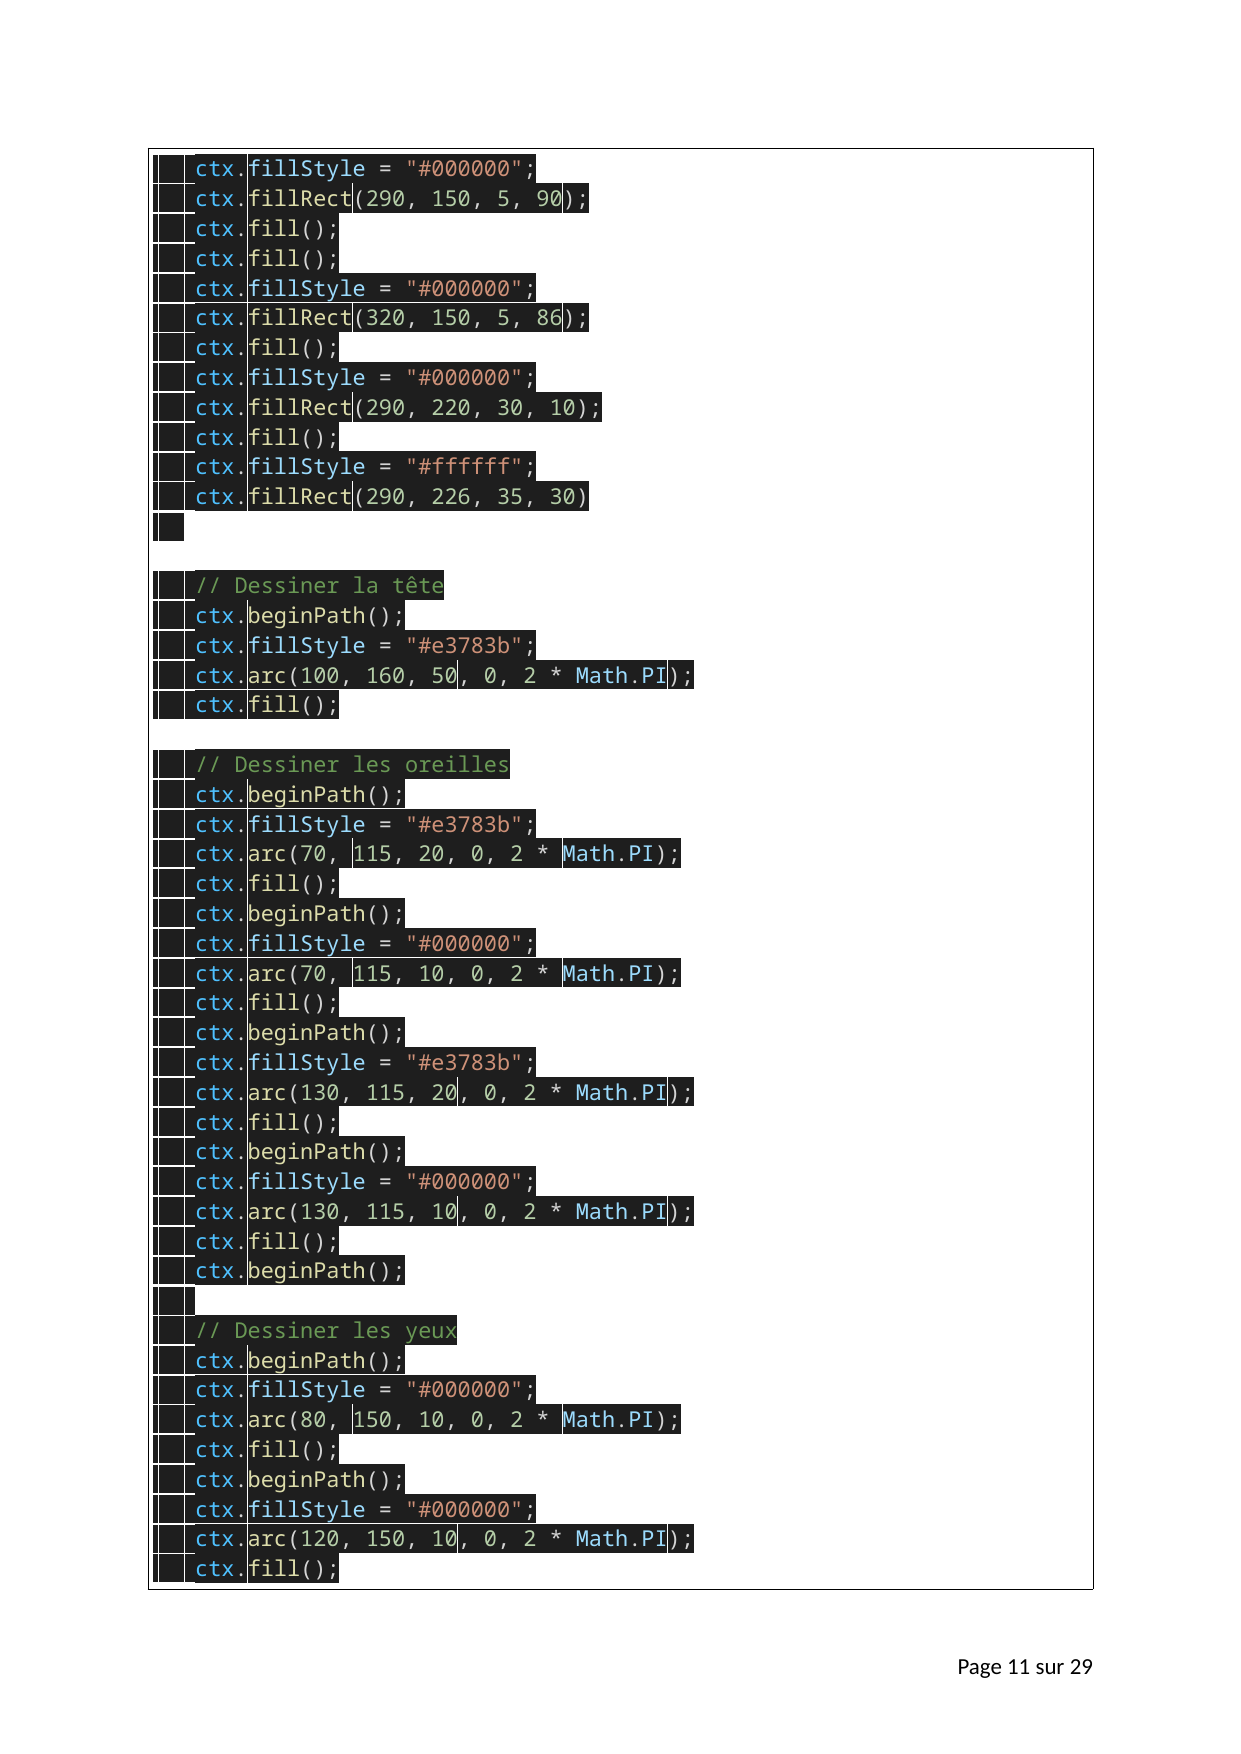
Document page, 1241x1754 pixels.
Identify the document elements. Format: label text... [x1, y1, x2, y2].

table_header ctx.fillStyle = "#000000"; ctx.fillRect(290, 150, 5, 90); ctx.fill(); ctx.fill(); ctx.fillStyle = "#000000"; ctx.fillRect(320, 150, 5, 86); ctx.fill(); ctx.fillStyle = "#000000"; ctx.fillRect(290, 220, 30, 10); ctx.fill(); ctx.fillStyle = "#ffffff"; ctx.fillRect(290, 226, 35, 30) // Dessiner la tête ctx.beginPath(); ctx.fillStyle = "#e3783b"; ctx.arc(100, 160, 50, 0, 2 * Math.PI); ctx.fill(); // Dessiner les oreilles ctx.beginPath(); ctx.fillStyle = "#e3783b"; ctx.arc(70, 115, 20, 0, 2 * Math.PI); ctx.fill(); ctx.beginPath(); ctx.fillStyle = "#000000"; ctx.arc(70, 115, 10, 0, 2 * Math.PI); ctx.fill(); ctx.beginPath(); ctx.fillStyle = "#e3783b"; ctx.arc(130, 115, 20, 0, 2 * Math.PI); ctx.fill(); ctx.beginPath(); ctx.fillStyle = "#000000"; ctx.arc(130, 115, 10, 0, 2 * Math.PI); ctx.fill(); ctx.beginPath(); // Dessiner les yeux ctx.beginPath(); ctx.fillStyle = "#000000"; ctx.arc(80, 150, 10, 0, 2 * Math.PI); ctx.fill(); ctx.beginPath(); ctx.fillStyle = "#000000"; ctx.arc(120, 150, 10, 0, 2 * Math.PI); ctx.fill(); [149, 149, 1093, 1589]
